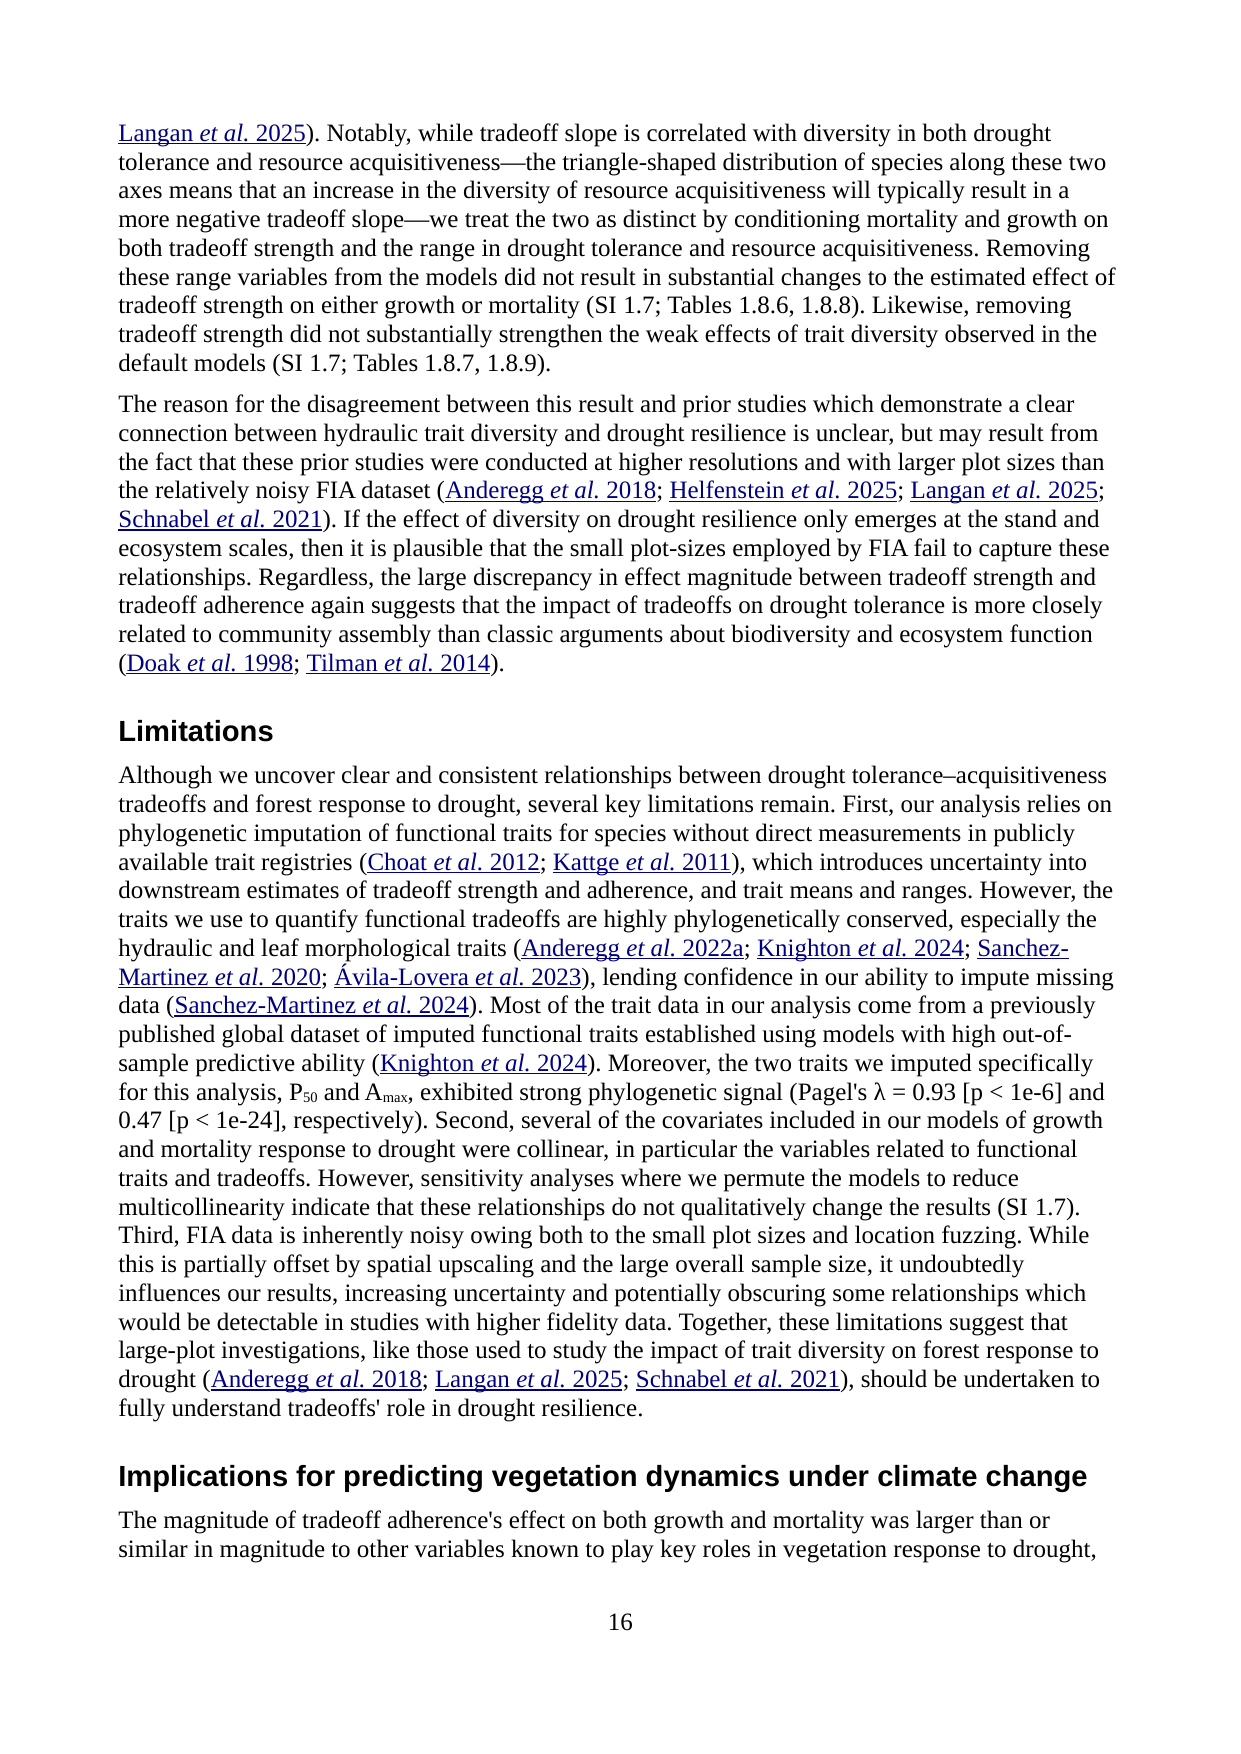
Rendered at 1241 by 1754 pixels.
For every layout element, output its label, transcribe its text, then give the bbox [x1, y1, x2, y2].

subtitle Limitations [118, 714, 1122, 748]
text The magnitude of tradeoff adherence's effect on both growth and mortality was larger than or similar in magnitude to other variables known to play key roles in vegetation response to drought, most notably community weighted mean drought tolerance and resource acquisitiveness, mean annual temperature, and in the case of growth, both mean drought strength and drought burden (Fig. 4, 5; Tables 1.8.4, 1.8.5). This finding is significant given current predictions for vegetation response to drought and long-term shifts in precipitation and vapor pressure deficit do not account for the ecological dynamics which we suspect underlie this relationship. Dynamic vegetation and earth system models (ESMs) do not accurately capture the functional diversity found in natural communities (Anderegg et al. 2022a; Griffith et al. 2020; Grossiord 2020; Scheiter et al. 2013), in part because they do not incorporate the mechanisms of competition and coexistence which maintain this diversity in nature. Our results suggest that the simplicity of ecological dynamics in these models, which are our best tool for predicting the fate of vegetation over long time scales, may cause them to miss key mechanisms of plant community response to global environmental change. The lack of realistic coexistence dynamics in ESMs has been largely due to the paucity of tractable process-based models of biodiversity maintenance. However, several such models have been developed over the last five years (Detto et al. 2022; Levine et al. 2025), potentially allowing next-generation ESMs to incorporate more detailed treatments of competition that account for the role of tradeoffs in both species coexistence and ecosystem response to drought. Our findings suggest this pursuit could improve forecasting of forest dynamics under climate change. [118, 1505, 1122, 1563]
subtitle Implications for predicting vegetation dynamics under climate change [118, 1459, 1122, 1493]
text The reason for the disagreement between this result and prior studies which demonstrate a clear connection between hydraulic trait diversity and drought resilience is unclear, but may result from the fact that these prior studies were conducted at higher resolutions and with larger plot sizes than the relatively noisy FIA dataset (Anderegg et al. 2018; Helfenstein et al. 2025; Langan et al. 2025; Schnabel et al. 2021). If the effect of diversity on drought resilience only emerges at the stand and ecosystem scales, then it is plausible that the small plot-sizes employed by FIA fail to capture these relationships. Regardless, the large discrepancy in effect magnitude between tradeoff strength and tradeoff adherence again suggests that the impact of tradeoffs on drought tolerance is more closely related to community assembly than classic arguments about biodiversity and ecosystem function (Doak et al. 1998; Tilman et al. 2014). [118, 389, 1122, 677]
text The absence of a relationship between tradeoff strength and drought mortality, and its weak effect on growth, are inconsistent with our hypothesis that communities with stronger tradeoffs would be more resilient to drought (Fig. 4, 5). This hypothesis was based on the notion that communities with stronger tradeoffs would contain both drought intolerant but acquisitive species, and drought tolerant but less acquisitive ones, and that these differing strategies would succeed under different conditions, providing increased community-level resilience. This argument is similar to the explanation for increased drought resilience in communities with greater hydraulic trait diversity, except that it considers two axes of variation in tandem (Anderegg et al. 2018; Doak et al. 1998; Langan et al. 2025). Notably, while tradeoff slope is correlated with diversity in both drought tolerance and resource acquisitiveness—the triangle-shaped distribution of species along these two axes means that an increase in the diversity of resource acquisitiveness will typically result in a more negative tradeoff slope—we treat the two as distinct by conditioning mortality and growth on both tradeoff strength and the range in drought tolerance and resource acquisitiveness. Removing these range variables from the models did not result in substantial changes to the estimated effect of tradeoff strength on either growth or mortality (SI 1.7; Tables 1.8.6, 1.8.8). Likewise, removing tradeoff strength did not substantially strengthen the weak effects of trait diversity observed in the default models (SI 1.7; Tables 1.8.7, 1.8.9). [118, 118, 1122, 377]
text Although we uncover clear and consistent relationships between drought tolerance–acquisitiveness tradeoffs and forest response to drought, several key limitations remain. First, our analysis relies on phylogenetic imputation of functional traits for species without direct measurements in publicly available trait registries (Choat et al. 2012; Kattge et al. 2011), which introduces uncertainty into downstream estimates of tradeoff strength and adherence, and trait means and ranges. However, the traits we use to quantify functional tradeoffs are highly phylogenetically conserved, especially the hydraulic and leaf morphological traits (Anderegg et al. 2022a; Knighton et al. 2024; Sanchez-Martinez et al. 2020; Ávila-Lovera et al. 2023), lending confidence in our ability to impute missing data (Sanchez-Martinez et al. 2024). Most of the trait data in our analysis come from a previously published global dataset of imputed functional traits established using models with high out-of-sample predictive ability (Knighton et al. 2024). Moreover, the two traits we imputed specifically for this analysis, P50 and Amax, exhibited strong phylogenetic signal (Pagel's λ = 0.93 [p < 1e-6] and 0.47 [p < 1e-24], respectively). Second, several of the covariates included in our models of growth and mortality response to drought were collinear, in particular the variables related to functional traits and tradeoffs. However, sensitivity analyses where we permute the models to reduce multicollinearity indicate that these relationships do not qualitatively change the results (SI 1.7). Third, FIA data is inherently noisy owing both to the small plot sizes and location fuzzing. While this is partially offset by spatial upscaling and the large overall sample size, it undoubtedly influences our results, increasing uncertainty and potentially obscuring some relationships which would be detectable in studies with higher fidelity data. Together, these limitations suggest that large-plot investigations, like those used to study the impact of trait diversity on forest response to drought (Anderegg et al. 2018; Langan et al. 2025; Schnabel et al. 2021), should be undertaken to fully understand tradeoffs' role in drought resilience. [118, 760, 1122, 1422]
